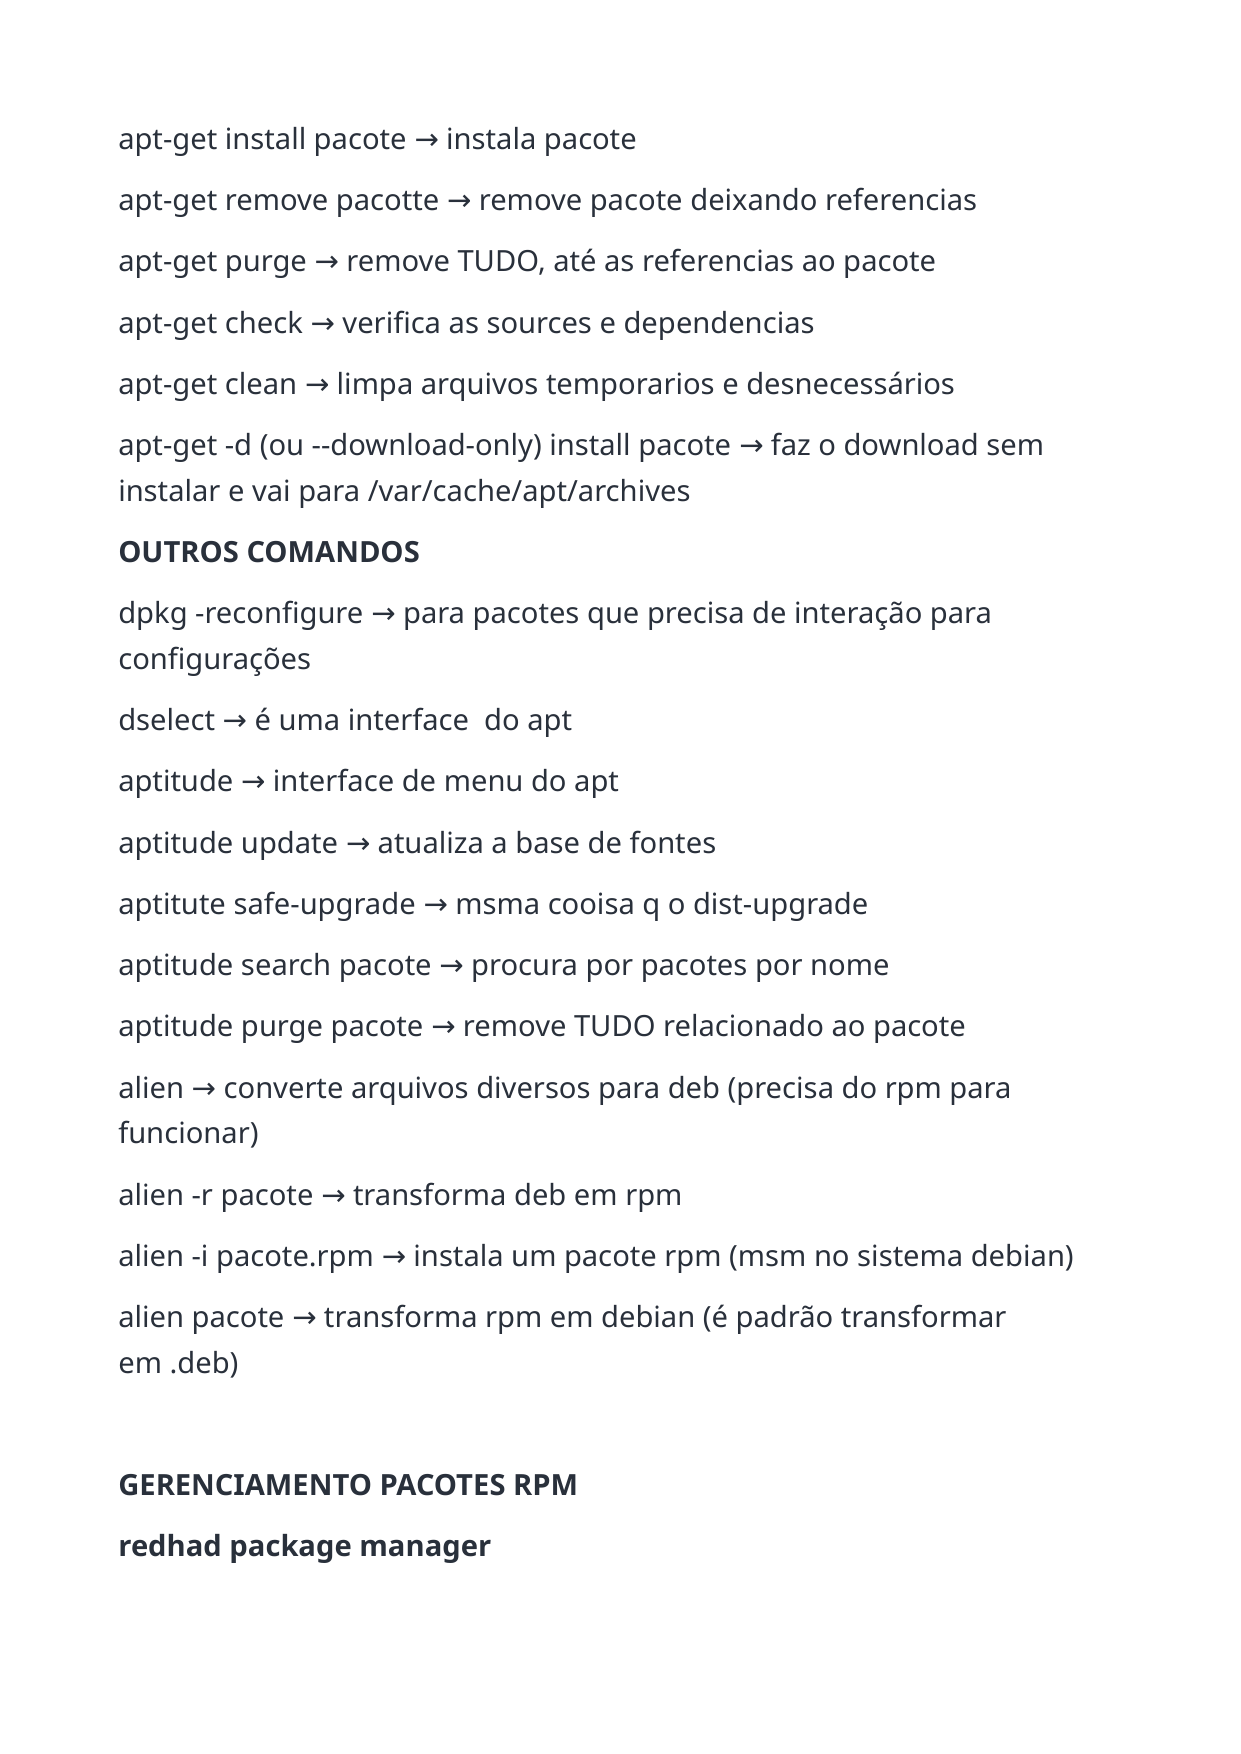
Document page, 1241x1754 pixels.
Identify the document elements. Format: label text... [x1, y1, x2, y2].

text apt-get check → verifica as sources e dependencias [118, 302, 1122, 342]
text alien pacote → transforma rpm em debian (é padrão transformar em .deb) [118, 1296, 1122, 1382]
text alien -i pacote.rpm → instala um pacote rpm (msm no sistema debian) [118, 1235, 1122, 1275]
text aptitude purge pacote → remove TUDO relacionado ao pacote [118, 1006, 1122, 1045]
text apt-get purge → remove TUDO, até as referencias ao pacote [118, 241, 1122, 280]
text aptitude update → atualiza a base de fontes [118, 822, 1122, 862]
text aptitude search pacote → procura por pacotes por nome [118, 944, 1122, 984]
text aptitude → interface de menu do apt [118, 761, 1122, 800]
text aptitute safe-upgrade → msma cooisa q o dist-upgrade [118, 883, 1122, 923]
text OUTROS COMANDOS [118, 531, 1122, 571]
text alien -r pacote → transforma deb em rpm [118, 1174, 1122, 1213]
text dpkg -reconfigure → para pacotes que precisa de interação para configurações [118, 592, 1122, 678]
text apt-get remove pacotte → remove pacote deixando referencias [118, 179, 1122, 219]
text apt-get -d (ou --download-only) install pacote → faz o download sem instalar e vai para /var/cache/apt/archives [118, 424, 1122, 510]
text redhad package manager [118, 1526, 1122, 1565]
text GERENCIAMENTO PACOTES RPM [118, 1464, 1122, 1504]
text alien → converte arquivos diversos para deb (precisa do rpm para funcionar) [118, 1067, 1122, 1152]
text apt-get clean → limpa arquivos temporarios e desnecessários [118, 363, 1122, 403]
text apt-get install pacote → instala pacote [118, 118, 1122, 158]
text dselect → é uma interface do apt [118, 699, 1122, 739]
